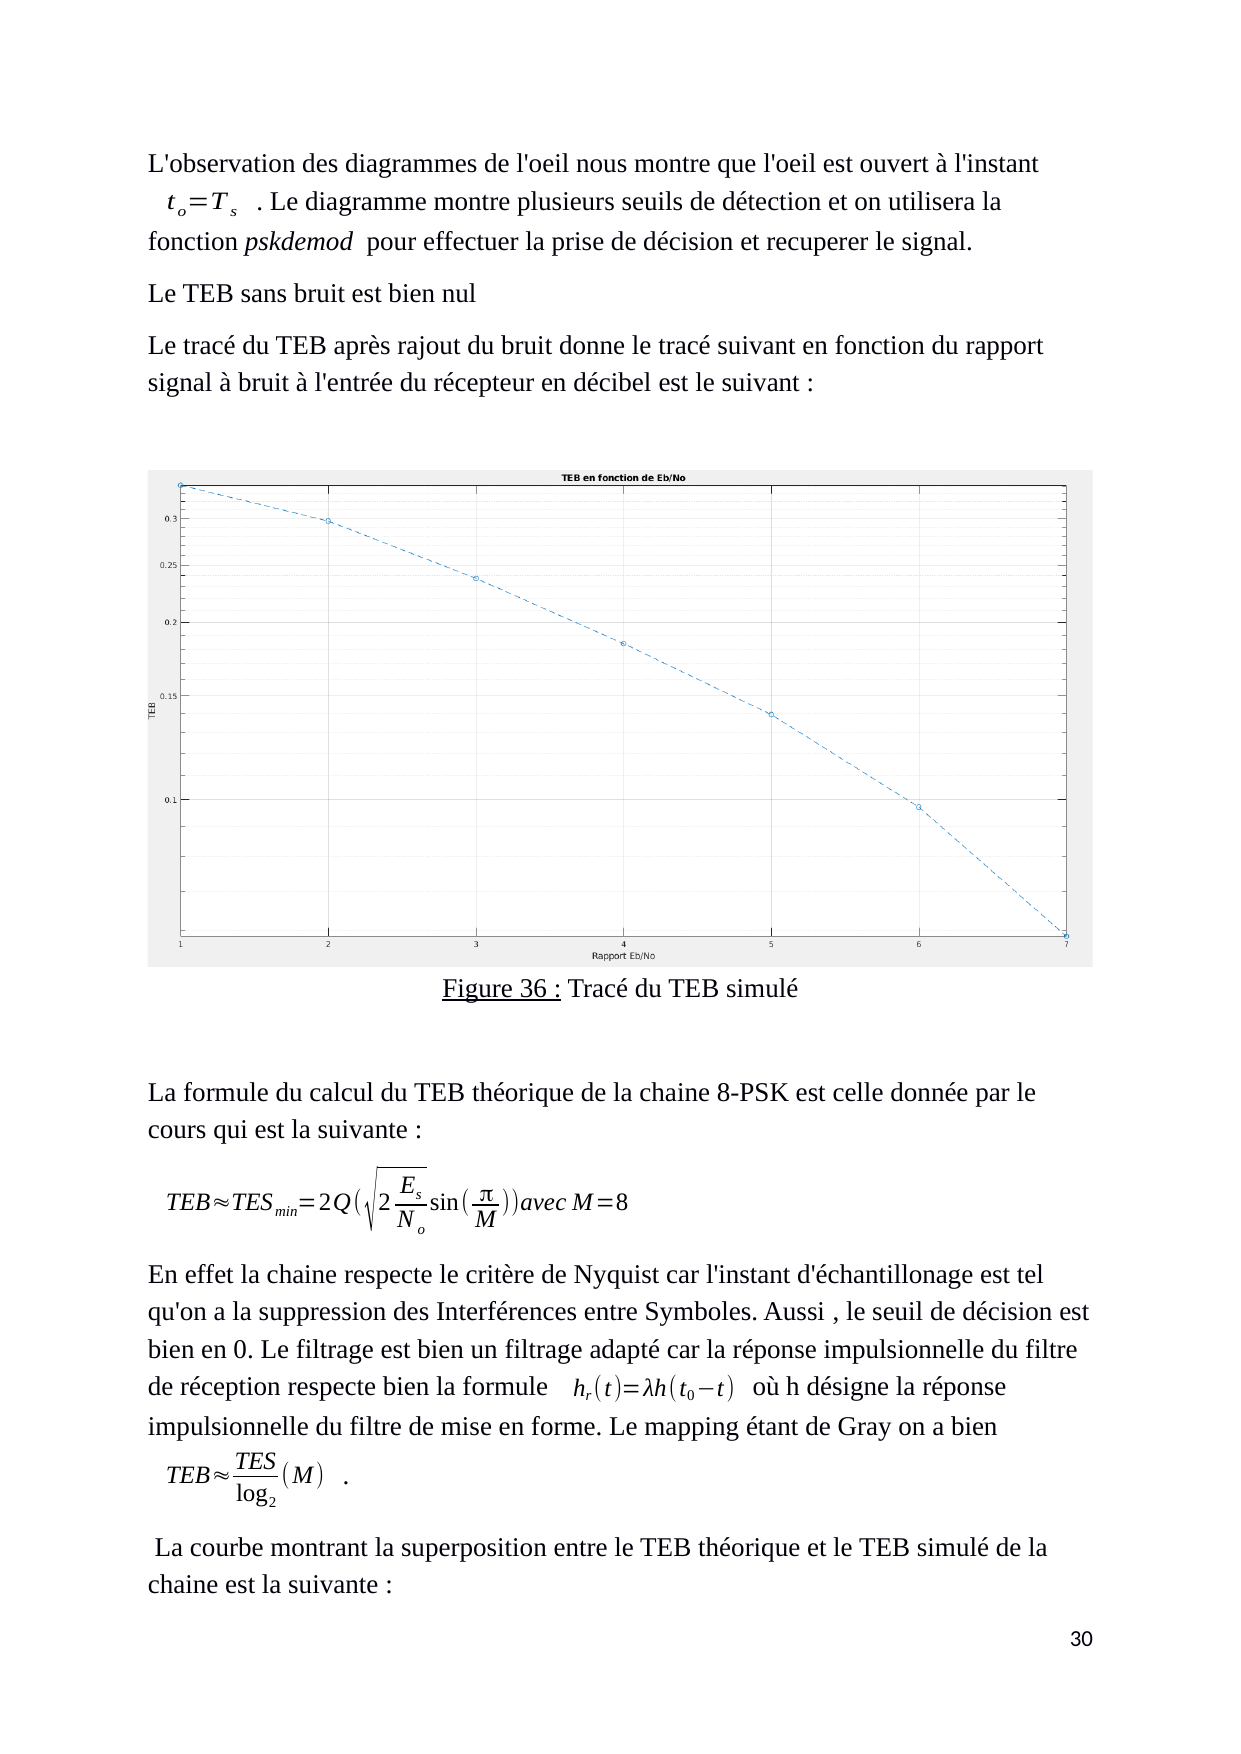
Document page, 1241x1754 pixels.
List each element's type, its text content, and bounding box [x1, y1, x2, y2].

text La formule du calcul du TEB théorique de la chaine 8-PSK est celle donnée par le cours qui est la suivante : [148, 1076, 1093, 1144]
text Le TEB sans bruit est bien nul [148, 277, 1093, 308]
text Figure 36 : Tracé du TEB simulé [148, 967, 1093, 1003]
text Le tracé du TEB après rajout du bruit donne le tracé suivant en fonction du rapport signal à bruit à l'entrée du récepteur en décibel est le suivant : [148, 329, 1093, 398]
text L'observation des diagrammes de l'oeil nous montre que l'oeil est ouvert à l'instant . Le diagramme montre plusieurs seuils de détection et on utilisera la fonction pskdemod pour effectuer la prise de décision et recuperer le signal. [148, 148, 1093, 257]
text La courbe montrant la superposition entre le TEB théorique et le TEB simulé de la chaine est la suivante : [148, 1531, 1093, 1600]
text En effet la chaine respecte le critère de Nyquist car l'instant d'échantillonage est tel qu'on a la suppression des Interférences entre Symboles. Aussi , le seuil de décision est bien en 0. Le filtrage est bien un filtrage adapté car la réponse impulsionnelle du filtre de réception respecte bien la formule où h désigne la réponse impulsionnelle du filtre de mise en forme. Le mapping étant de Gray on a bien . [148, 1258, 1093, 1511]
picture [147, 470, 1093, 967]
